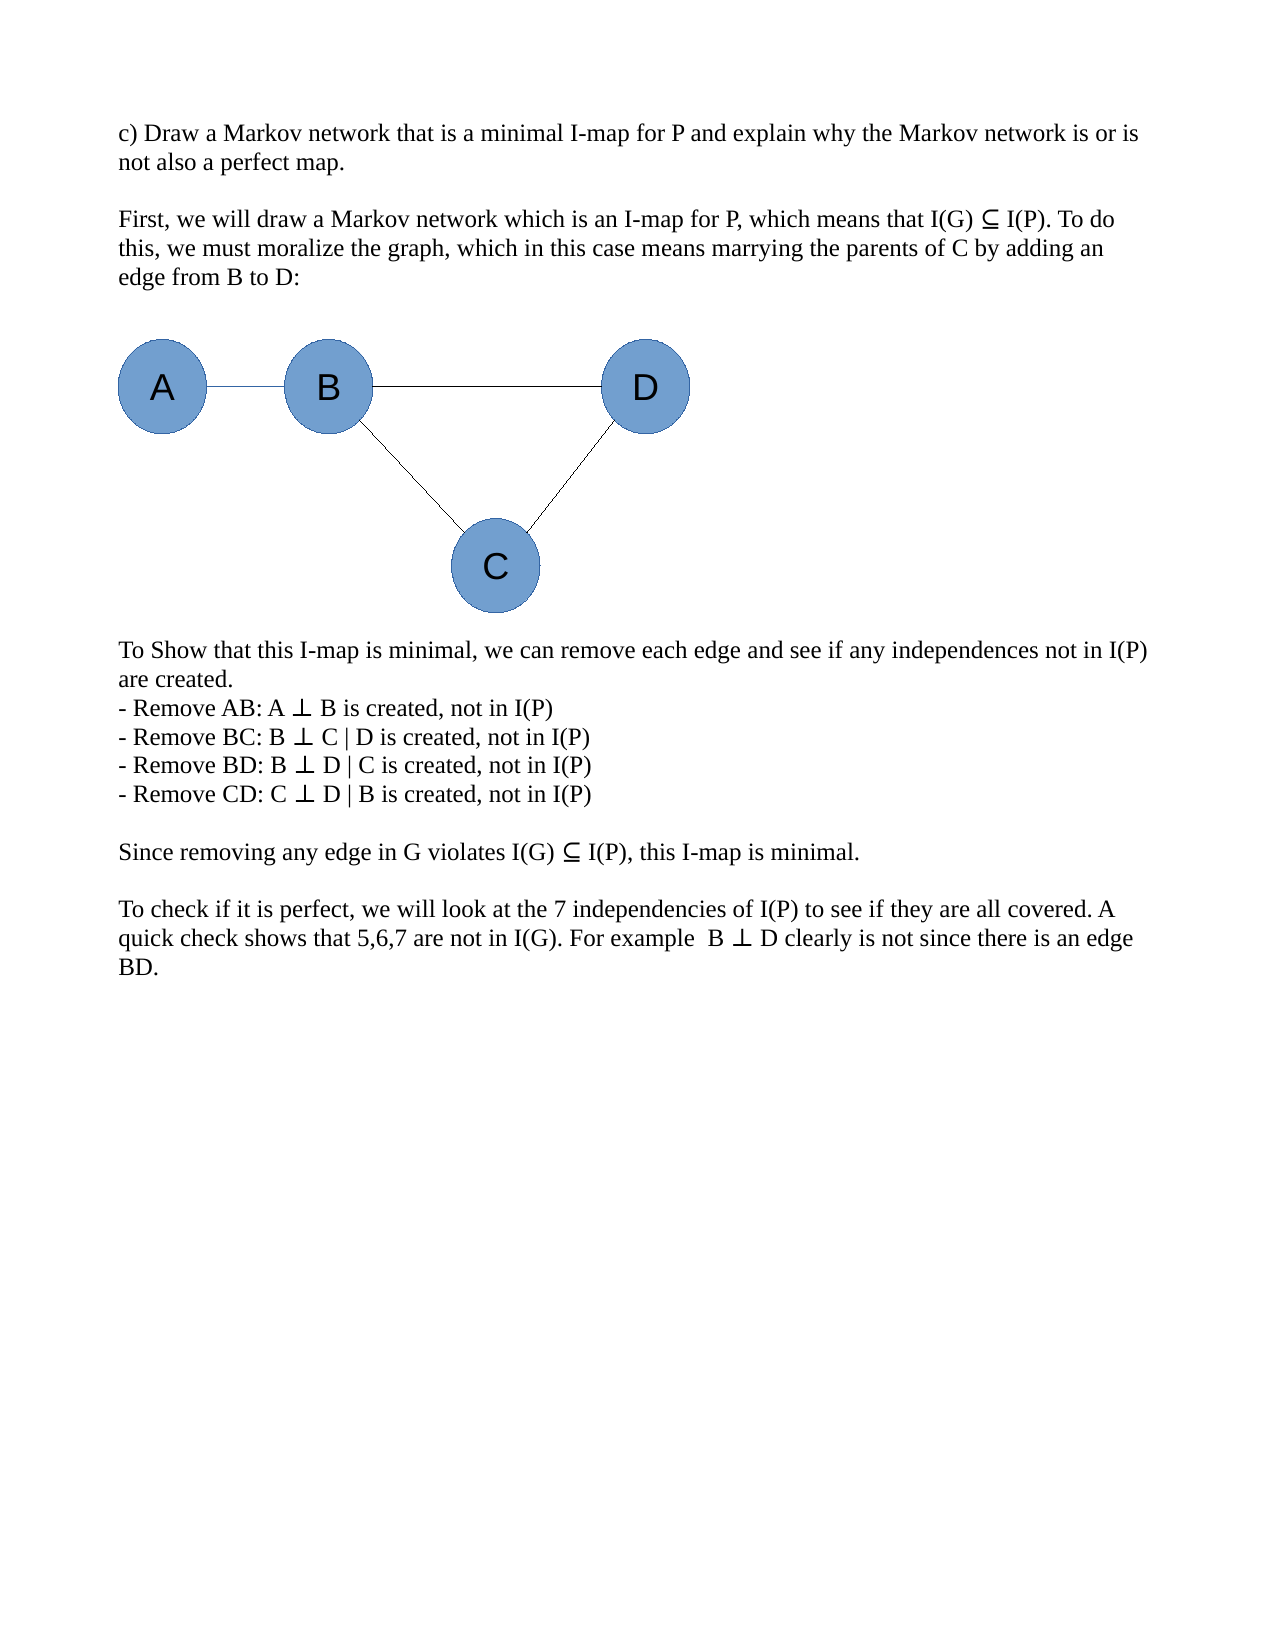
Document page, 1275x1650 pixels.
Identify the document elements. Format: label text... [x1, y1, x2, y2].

text To Show that this I-map is minimal, we can remove each edge and see if any independences not in I(P) are created. [118, 636, 1157, 693]
text - Remove BC: B ⊥ C | D is created, not in I(P) [118, 722, 1157, 751]
text First, we will draw a Markov network which is an I-map for P, which means that I(G) ⊆ I(P). To do this, we must moralize the graph, which in this case means marrying the parents of C by adding an edge from B to D: [118, 204, 1157, 291]
text - Remove BD: B ⊥ D | C is created, not in I(P) [118, 751, 1157, 779]
text c) Draw a Markov network that is a minimal I-map for P and explain why the Markov network is or is not also a perfect map. [118, 118, 1157, 176]
text - Remove CD: C ⊥ D | B is created, not in I(P) [118, 779, 1157, 808]
text Since removing any edge in G violates I(G) ⊆ I(P), this I-map is minimal. [118, 808, 1157, 866]
text - Remove AB: A ⊥ B is created, not in I(P) [118, 693, 1157, 722]
text To check if it is perfect, we will look at the 7 independencies of I(P) to see if they are all covered. A quick check shows that 5,6,7 are not in I(G). For example B ⊥ D clearly is not since there is an edge BD. [118, 894, 1157, 981]
